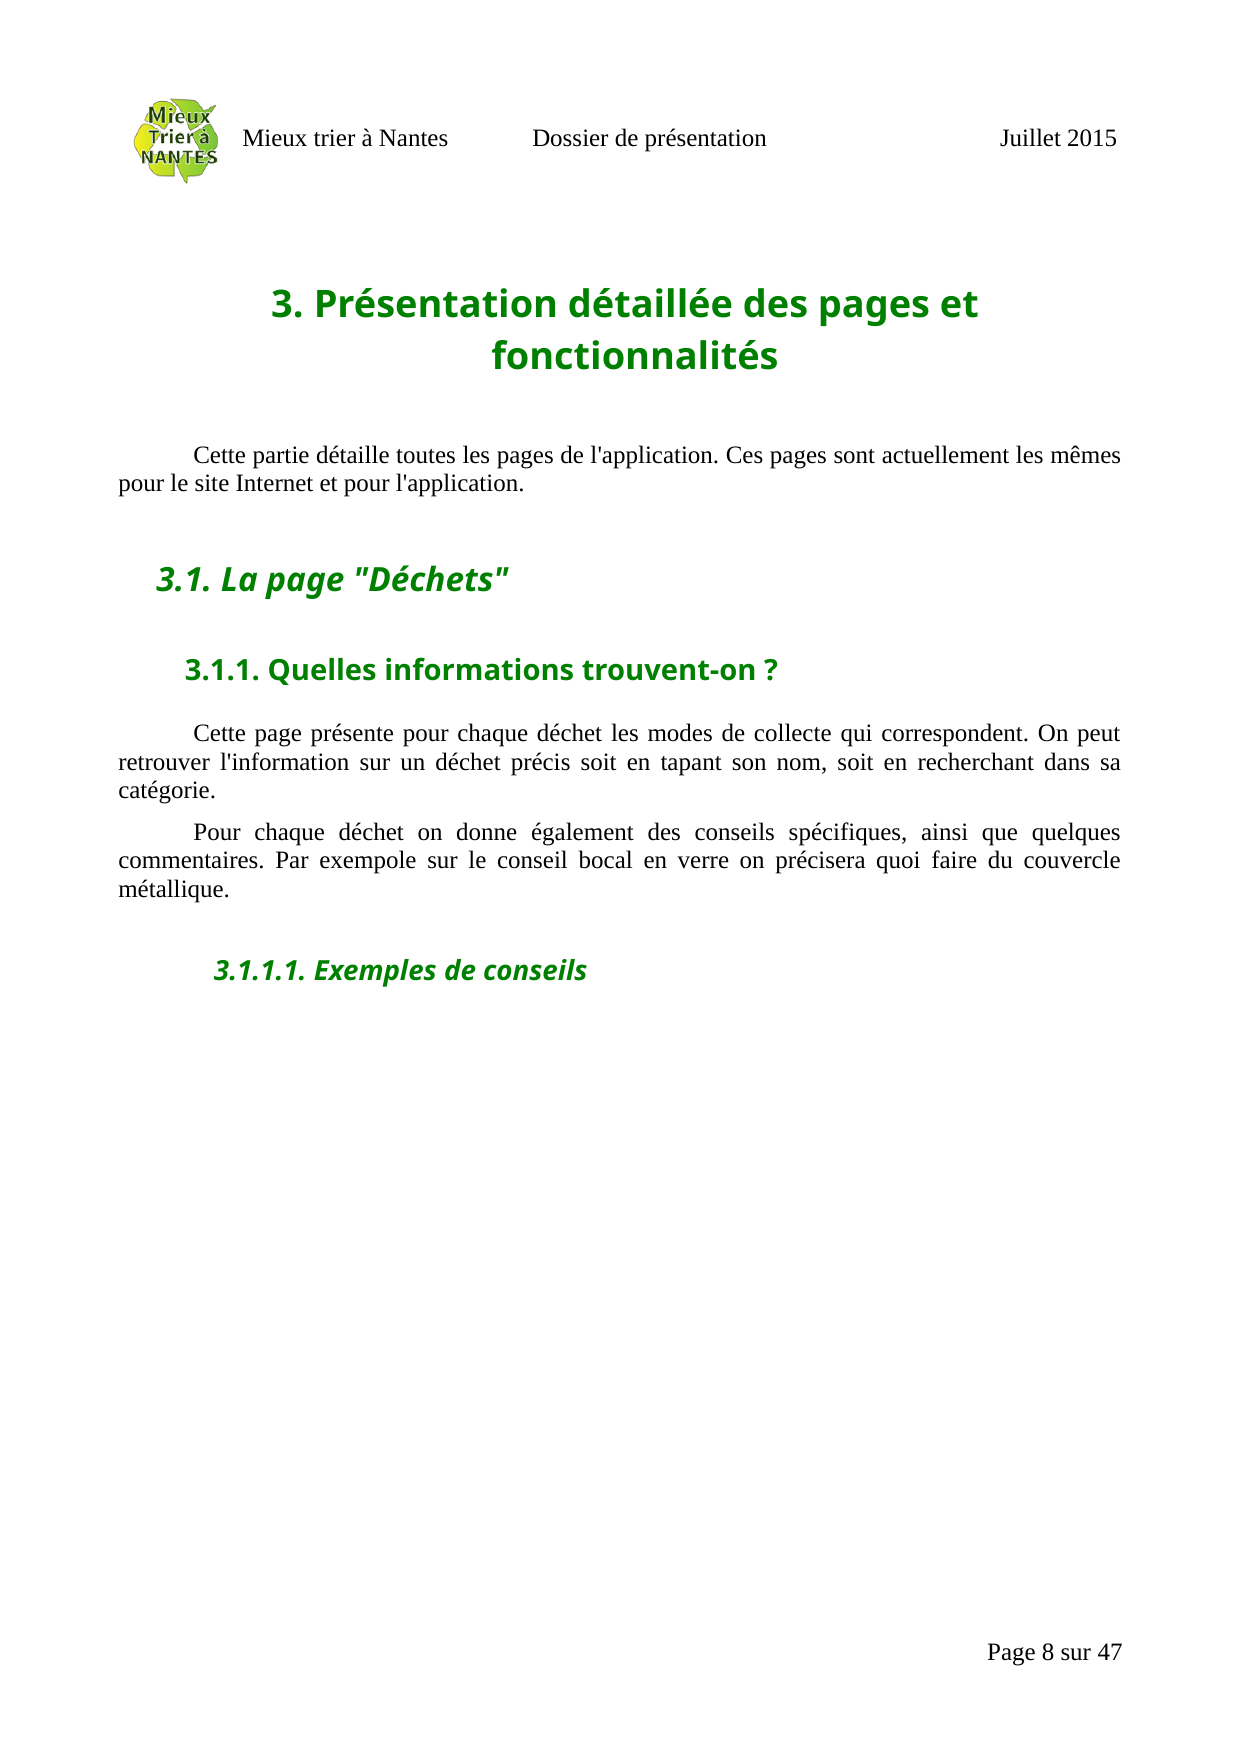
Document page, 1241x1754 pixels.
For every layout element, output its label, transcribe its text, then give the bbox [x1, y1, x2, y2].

text Cette partie détaille toutes les pages de l'application. Ces pages sont actuellement les mêmes pour le site Internet et pour l'application. [118, 440, 1122, 497]
picture [131, 95, 221, 185]
text Pour chaque déchet on donne également des conseils spécifiques, ainsi que quelques commentaires. Par exempole sur le conseil bocal en verre on précisera quoi faire du couvercle métallique. [118, 817, 1122, 903]
subtitle Exemples de conseils [148, 950, 1122, 988]
subtitle La page "Déchets" [148, 556, 1122, 602]
subtitle Présentation détaillée des pages et fonctionnalités [118, 277, 1122, 381]
subtitle Quelles informations trouvent-on ? [148, 649, 1122, 689]
text Cette page présente pour chaque déchet les modes de collecte qui correspondent. On peut retrouver l'information sur un déchet précis soit en tapant son nom, soit en recherchant dans sa catégorie. [118, 718, 1122, 804]
